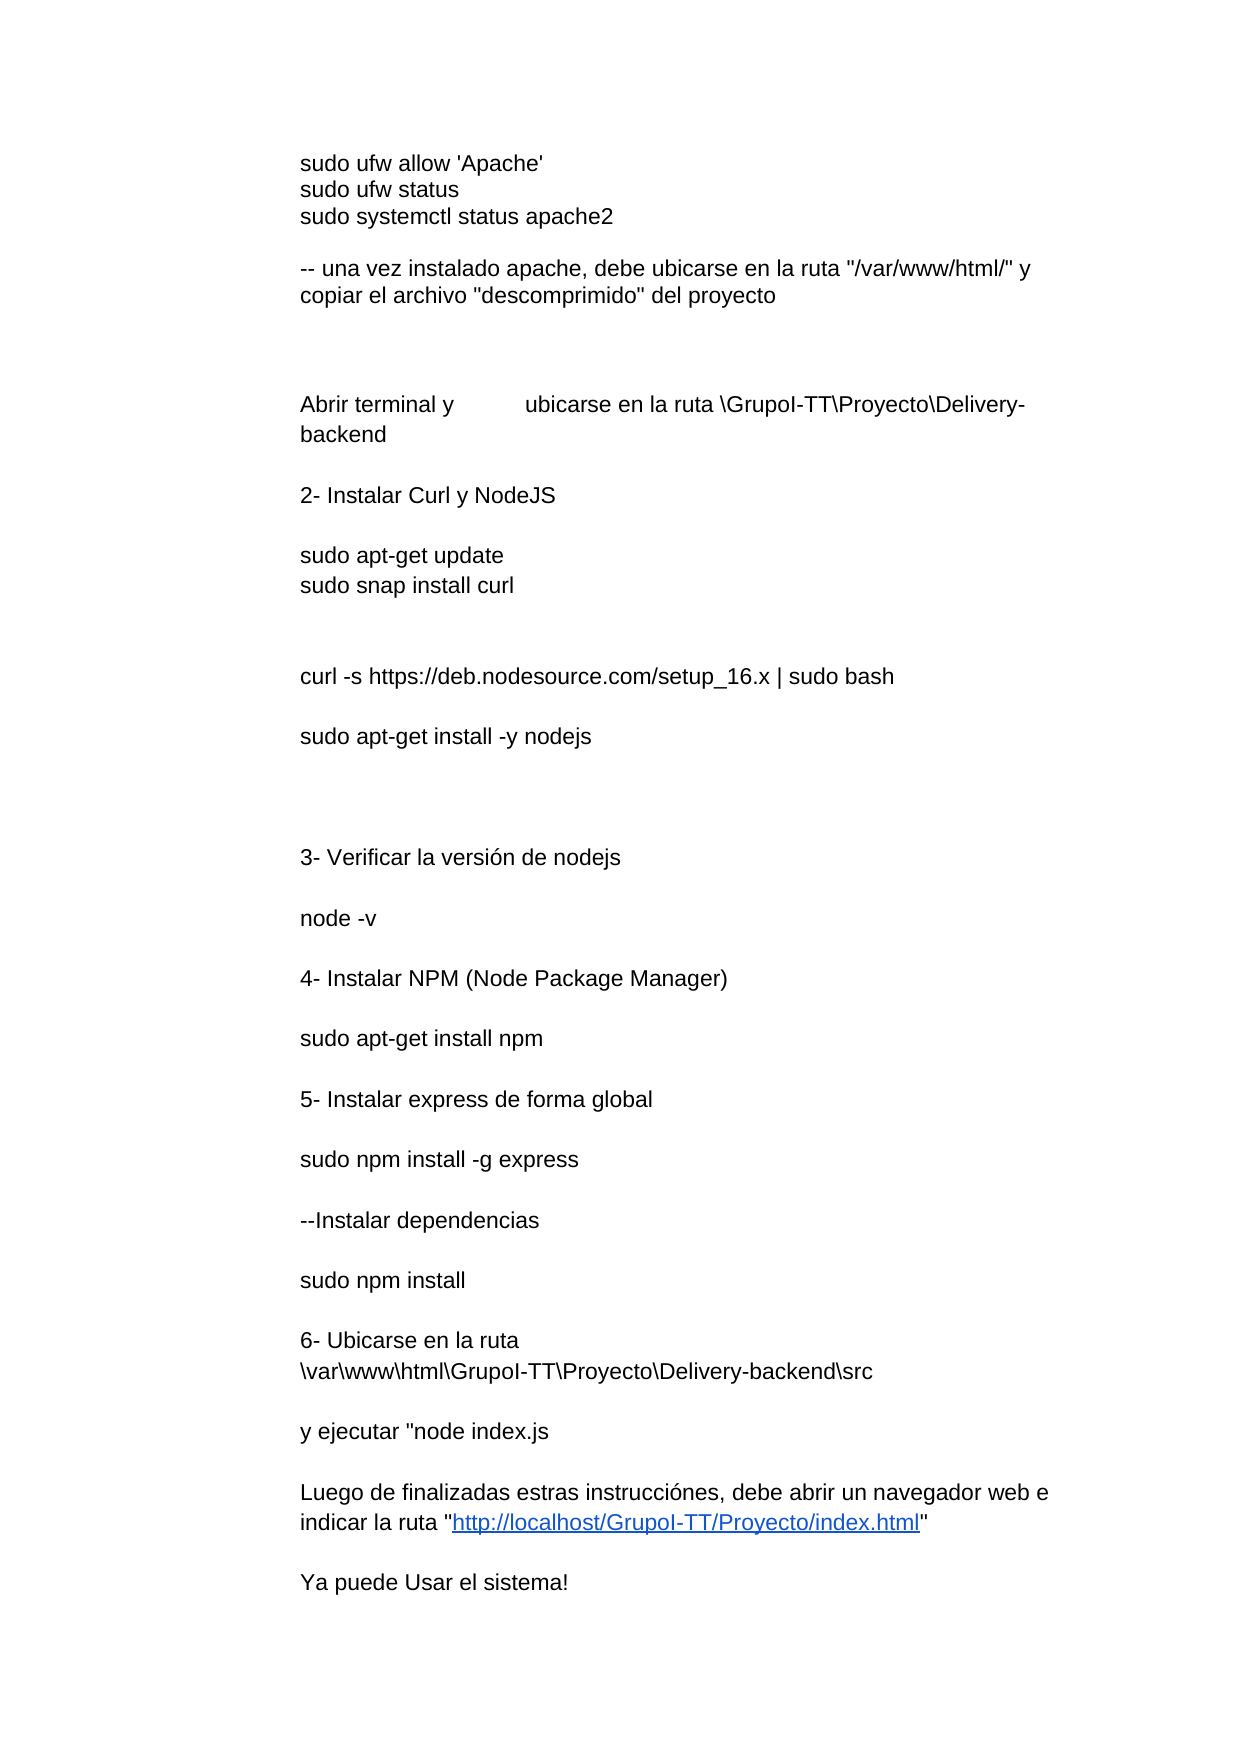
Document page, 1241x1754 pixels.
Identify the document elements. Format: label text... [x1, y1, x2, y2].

text 6- Ubicarse en la ruta [300, 1327, 1090, 1354]
text 2- Instalar Curl y NodeJS [300, 482, 1090, 508]
text Luego de finalizadas estras instrucciónes, debe abrir un navegador web e indicar la ruta "http://localhost/GrupoI-TT/Proyecto/index.html" Ya puede Usar el sistema! [300, 1478, 1090, 1596]
text curl -s https://deb.nodesource.com/setup_16.x | sudo bash [300, 663, 1090, 689]
text 5- Instalar express de forma global [300, 1086, 1090, 1112]
text --Instalar dependencias [300, 1207, 1090, 1233]
text sudo npm install [300, 1267, 1090, 1293]
text sudo apt-get install npm [300, 1025, 1090, 1052]
text 4- Instalar NPM (Node Package Manager) [300, 965, 1090, 991]
text Abrir terminal y ubicarse en la ruta \GrupoI-TT\Proyecto\Delivery-backend [300, 391, 1090, 448]
text \var\www\html\GrupoI-TT\Proyecto\Delivery-backend\src [300, 1358, 1090, 1384]
text sudo npm install -g express [300, 1146, 1090, 1173]
text sudo apt-get update [300, 542, 1090, 568]
text node -v [300, 904, 1090, 931]
list sudo ufw allow 'Apache' sudo ufw status sudo systemctl status apache2 -- una vez instalado apache, debe ubicarse en la ruta "/var/www/html/" y copiar el archivo "descomprimido" del proyecto [262, 150, 1090, 361]
text 3- Verificar la versión de nodejs [300, 844, 1090, 871]
text sudo apt-get install -y nodejs [300, 723, 1090, 750]
text y ejecutar "node index.js [300, 1418, 1090, 1444]
text sudo snap install curl [300, 572, 1090, 599]
